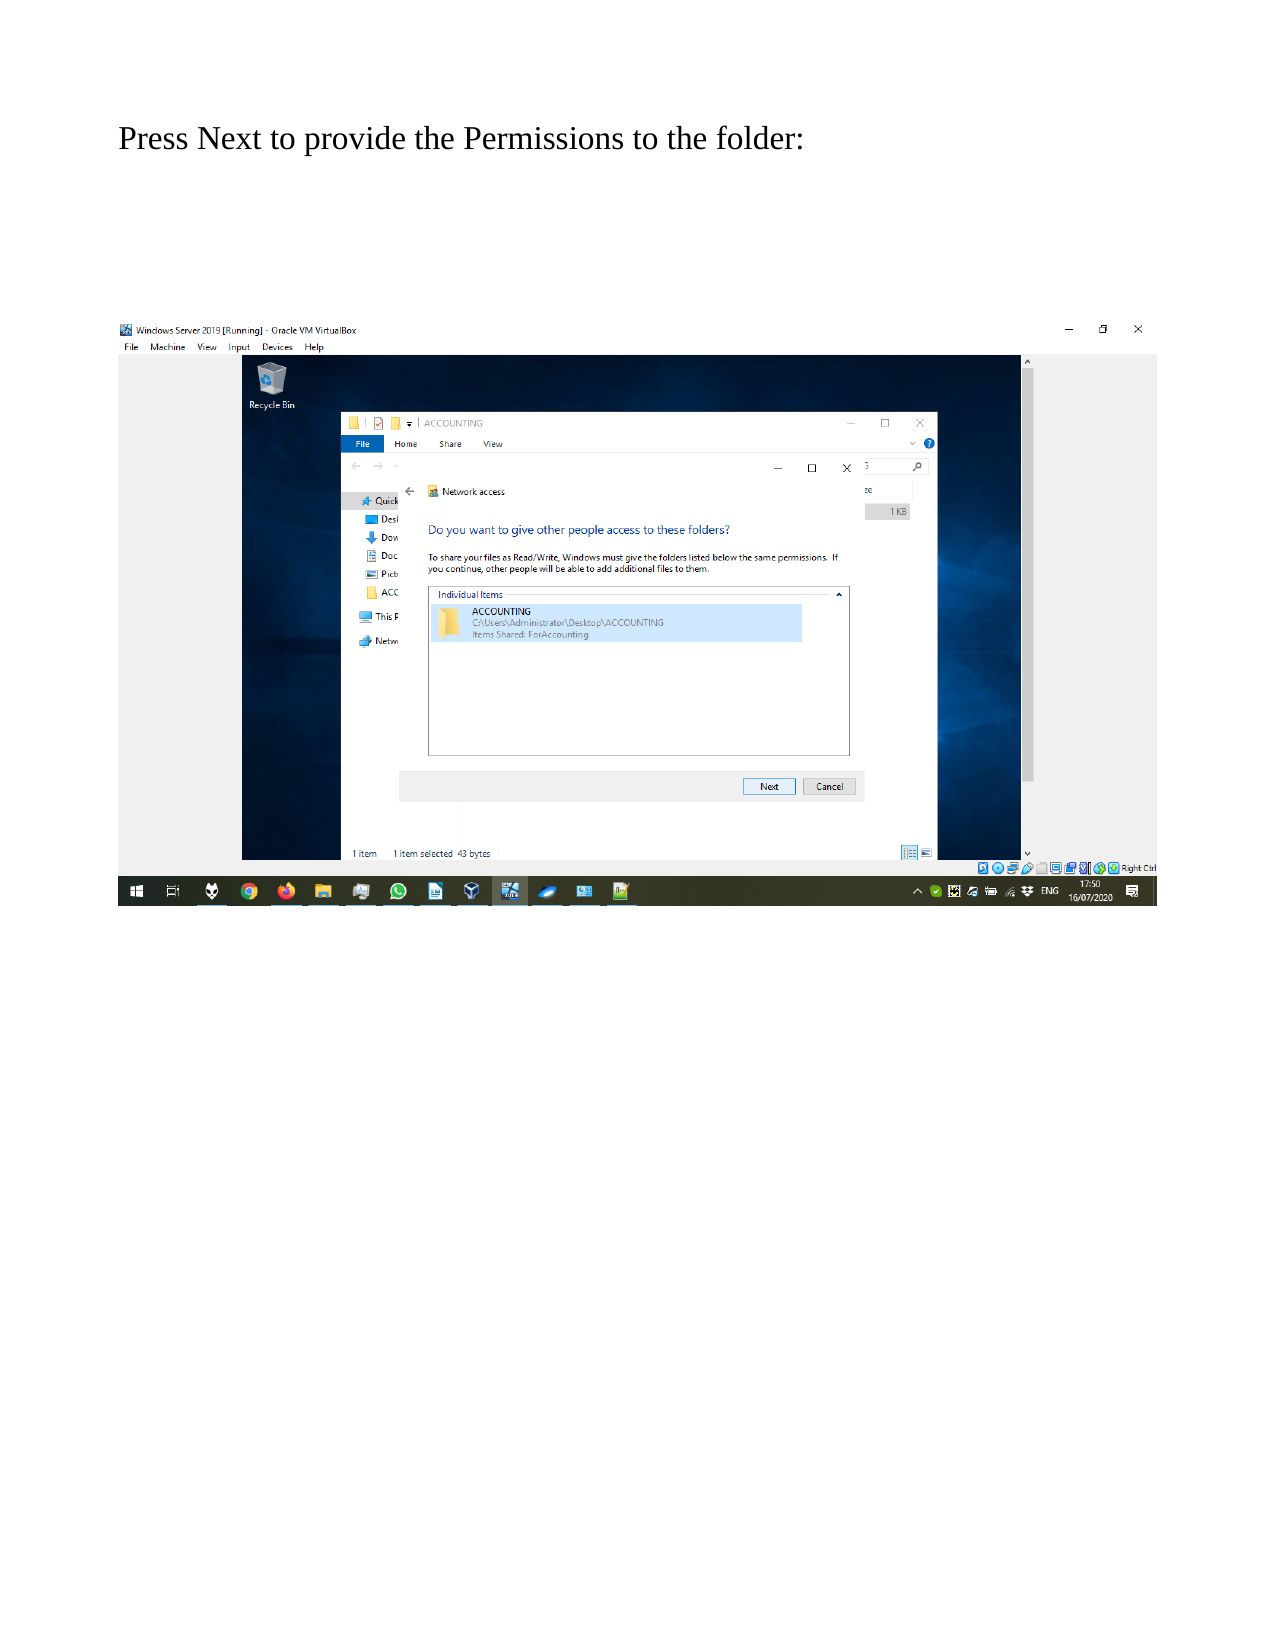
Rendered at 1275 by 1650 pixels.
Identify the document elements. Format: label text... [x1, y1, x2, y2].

text Press Next to provide the Permissions to the folder: [118, 118, 1157, 156]
picture [118, 321, 1157, 906]
